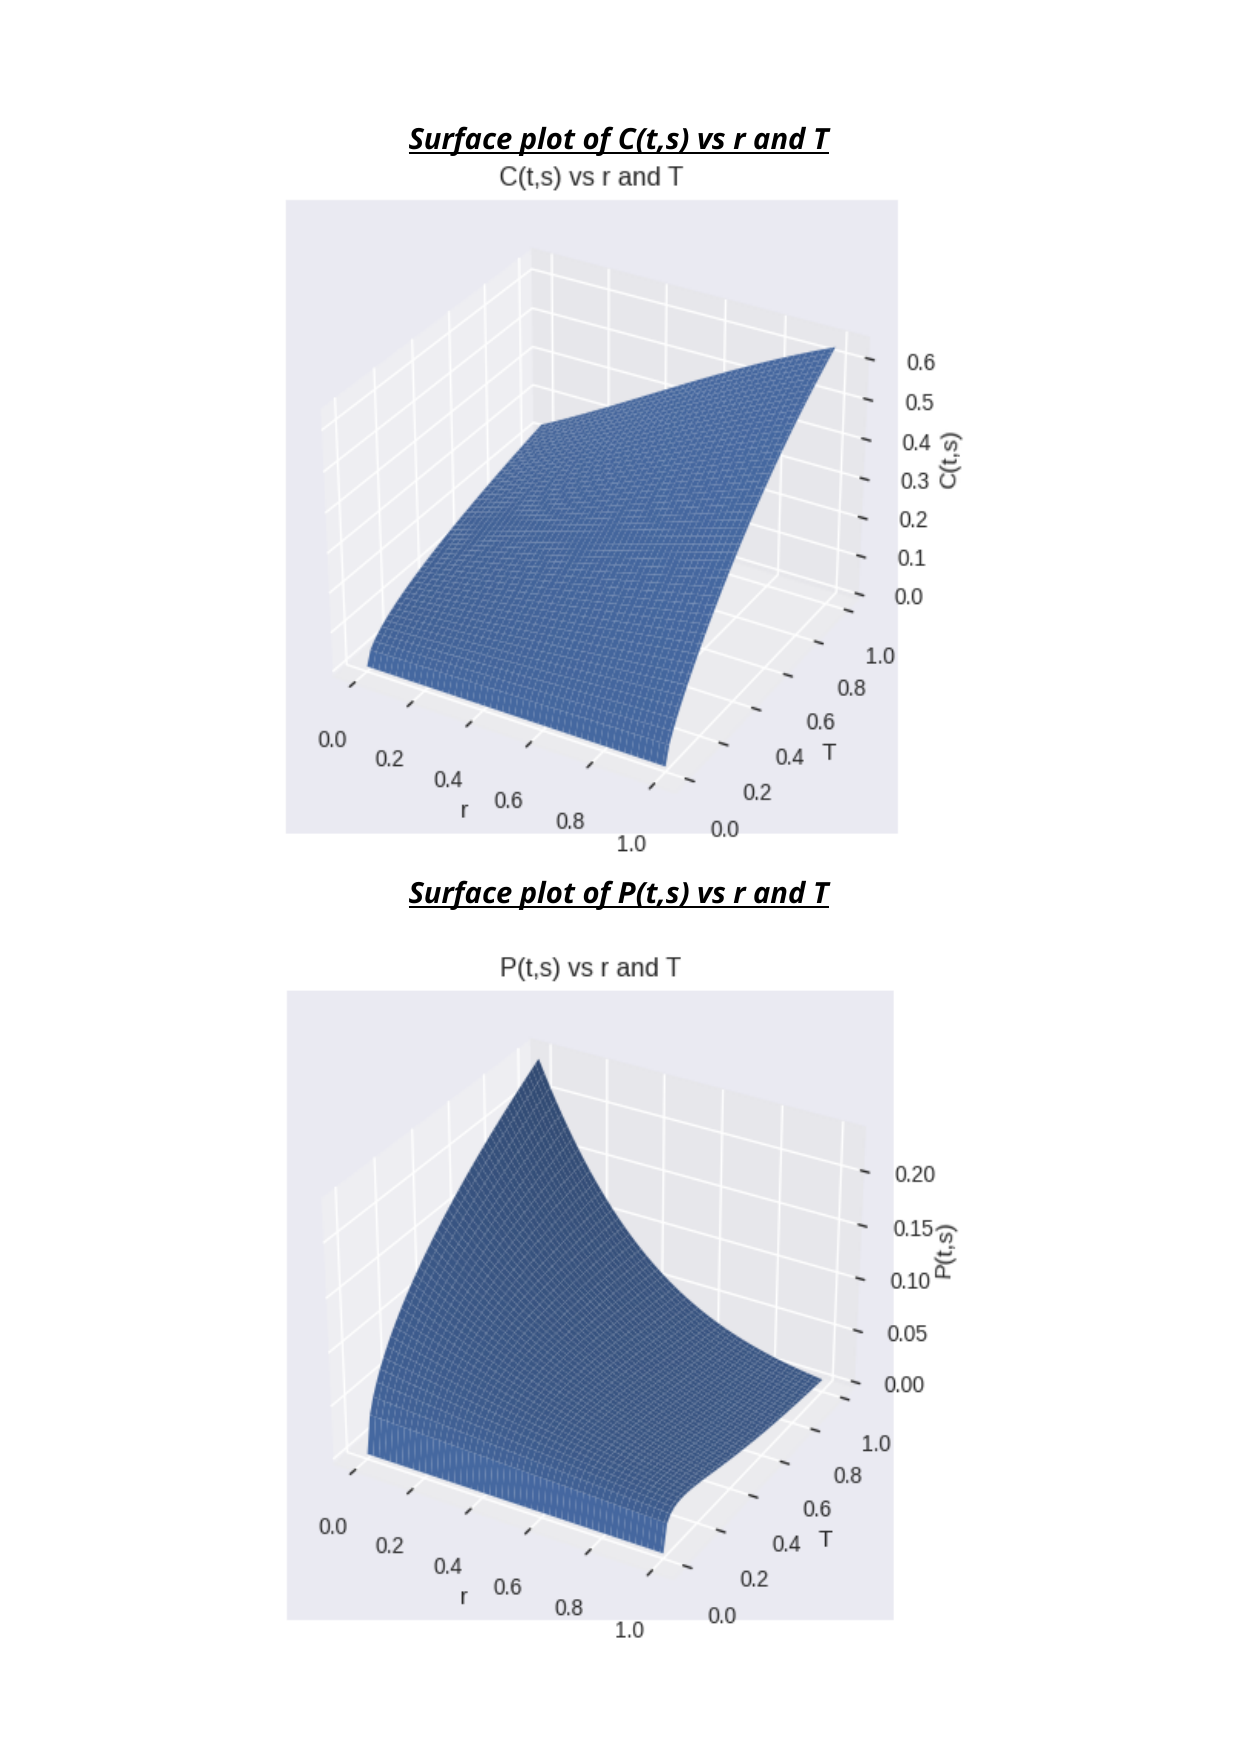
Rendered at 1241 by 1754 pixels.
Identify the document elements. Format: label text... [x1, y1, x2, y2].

picture [252, 949, 966, 1649]
text Surface plot of P(t,s) vs r and T [118, 872, 1122, 912]
picture [263, 157, 977, 858]
text Surface plot of C(t,s) vs r and T [118, 118, 1122, 158]
